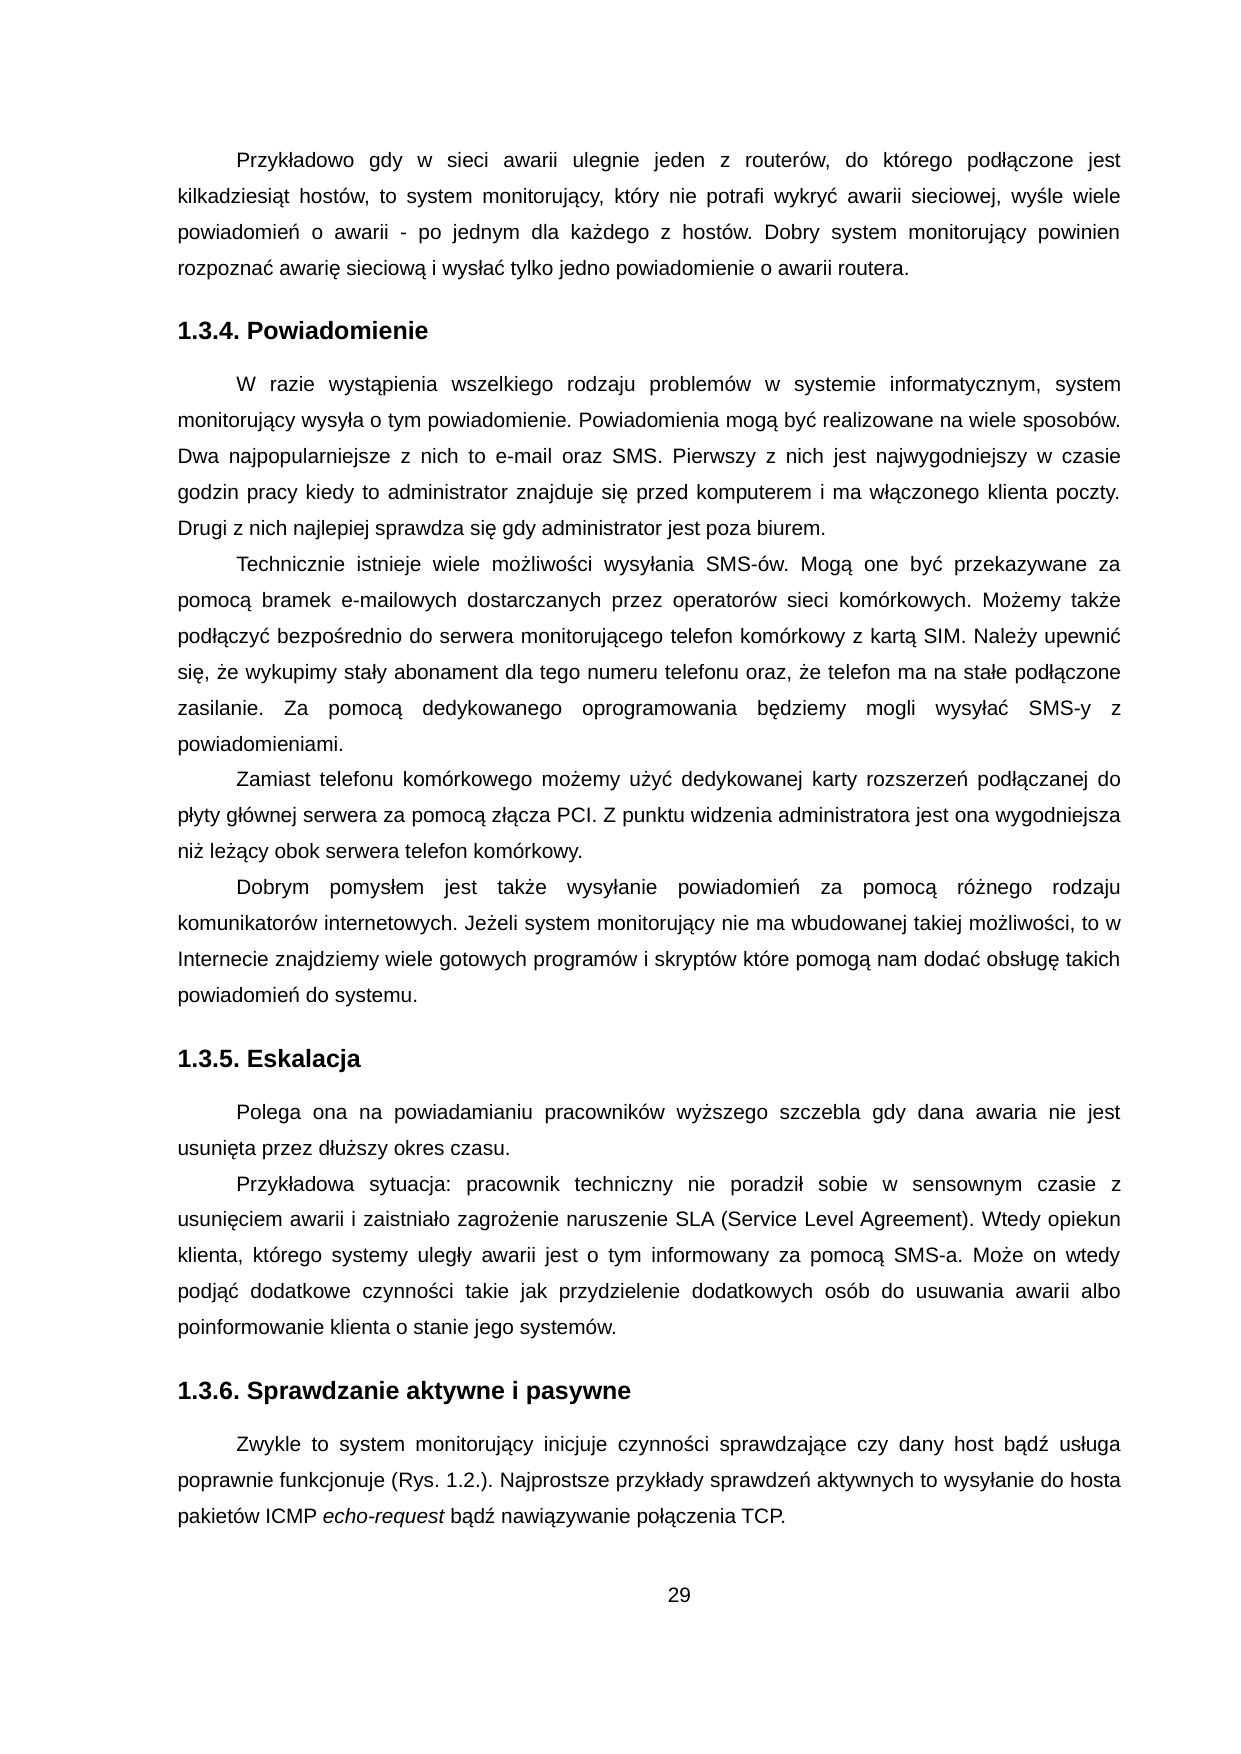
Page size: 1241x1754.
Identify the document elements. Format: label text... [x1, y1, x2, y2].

text Przykładowo gdy w sieci awarii ulegnie jeden z routerów, do którego podłączone jest kilkadziesiąt hostów, to system monitorujący, który nie potrafi wykryć awarii sieciowej, wyśle wiele powiadomień o awarii - po jednym dla każdego z hostów. Dobry system monitorujący powinien rozpoznać awarię sieciową i wysłać tylko jedno powiadomienie o awarii routera. [177, 148, 1122, 279]
subtitle 1.3.6. Sprawdzanie aktywne i pasywne [177, 1376, 1122, 1405]
text Przykładowa sytuacja: pracownik techniczny nie poradził sobie w sensownym czasie z usunięciem awarii i zaistniało zagrożenie naruszenie SLA (Service Level Agreement). Wtedy opiekun klienta, którego systemy uległy awarii jest o tym informowany za pomocą SMS-a. Może on wtedy podjąć dodatkowe czynności takie jak przydzielenie dodatkowych osób do usuwania awarii albo poinformowanie klienta o stanie jego systemów. [177, 1171, 1122, 1339]
text W razie wystąpienia wszelkiego rodzaju problemów w systemie informatycznym, system monitorujący wysyła o tym powiadomienie. Powiadomienia mogą być realizowane na wiele sposobów. Dwa najpopularniejsze z nich to e-mail oraz SMS. Pierwszy z nich jest najwygodniejszy w czasie godzin pracy kiedy to administrator znajduje się przed komputerem i ma włączonego klienta poczty. Drugi z nich najlepiej sprawdza się gdy administrator jest poza biurem. [177, 372, 1122, 540]
text Zwykle to system monitorujący inicjuje czynności sprawdzające czy dany host bądź usługa poprawnie funkcjonuje (Rys. 1.2.). Najprostsze przykłady sprawdzeń aktywnych to wysyłanie do hosta pakietów ICMP echo-request bądź nawiązywanie połączenia TCP. [177, 1432, 1122, 1527]
text Zamiast telefonu komórkowego możemy użyć dedykowanej karty rozszerzeń podłączanej do płyty głównej serwera za pomocą złącza PCI. Z punktu widzenia administratora jest ona wygodniejsza niż leżący obok serwera telefon komórkowy. [177, 767, 1122, 863]
subtitle 1.3.5. Eskalacja [177, 1044, 1122, 1073]
text Technicznie istnieje wiele możliwości wysyłania SMS-ów. Mogą one być przekazywane za pomocą bramek e-mailowych dostarczanych przez operatorów sieci komórkowych. Możemy także podłączyć bezpośrednio do serwera monitorującego telefon komórkowy z kartą SIM. Należy upewnić się, że wykupimy stały abonament dla tego numeru telefonu oraz, że telefon ma na stałe podłączone zasilanie. Za pomocą dedykowanego oprogramowania będziemy mogli wysyłać SMS-y z powiadomieniami. [177, 552, 1122, 755]
text Dobrym pomysłem jest także wysyłanie powiadomień za pomocą różnego rodzaju komunikatorów internetowych. Jeżeli system monitorujący nie ma wbudowanej takiej możliwości, to w Internecie znajdziemy wiele gotowych programów i skryptów które pomogą nam dodać obsługę takich powiadomień do systemu. [177, 875, 1122, 1007]
text Polega ona na powiadamianiu pracowników wyższego szczebla gdy dana awaria nie jest usunięta przez dłuższy okres czasu. [177, 1099, 1122, 1159]
subtitle 1.3.4. Powiadomienie [177, 316, 1122, 345]
